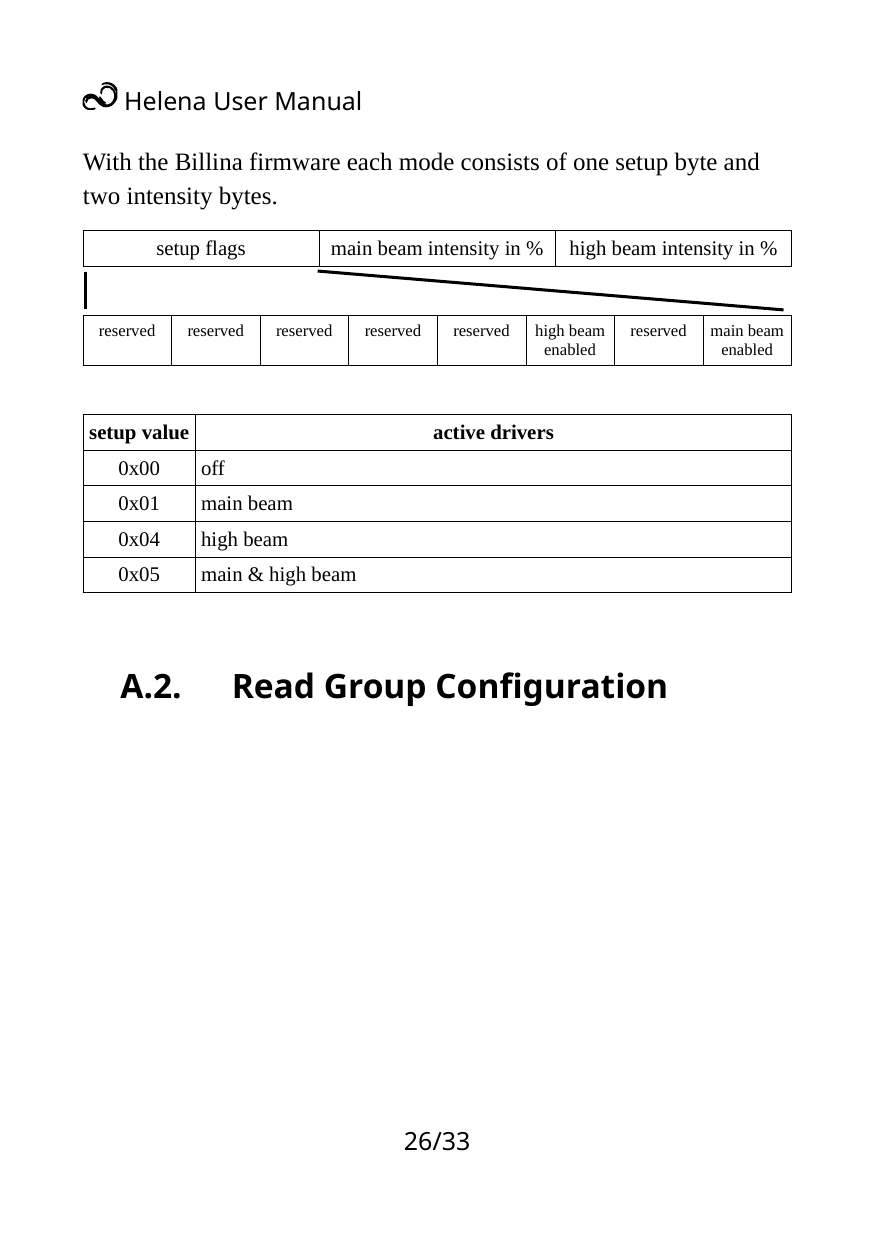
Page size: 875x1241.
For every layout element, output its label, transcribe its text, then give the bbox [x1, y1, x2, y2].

table_cell 0x00 [84, 451, 195, 485]
table_cell main beam [196, 486, 791, 521]
table_header reserved [261, 316, 348, 365]
table_header reserved [349, 316, 437, 365]
table_header high beam enabled [527, 316, 614, 365]
table_header setup value [84, 415, 195, 450]
table_cell main & high beam [196, 558, 791, 592]
table_header reserved [172, 316, 260, 365]
text With the Billina firmware each mode consists of one setup byte and two intensity bytes. [83, 147, 791, 210]
table_header reserved [615, 316, 703, 365]
table_header setup flags [84, 231, 319, 266]
table_cell 0x04 [84, 522, 195, 557]
table_header active drivers [196, 415, 791, 450]
table_cell off [196, 451, 791, 485]
table_header main beam intensity in % [320, 231, 555, 266]
subtitle Read Group Configuration [120, 662, 791, 708]
table_cell 0x05 [84, 558, 195, 592]
table_cell 0x01 [84, 486, 195, 521]
table_header high beam intensity in % [556, 231, 791, 266]
table_cell high beam [196, 522, 791, 557]
table_header reserved [84, 316, 171, 365]
table_header main beam enabled [704, 316, 791, 365]
table_header reserved [438, 316, 526, 365]
